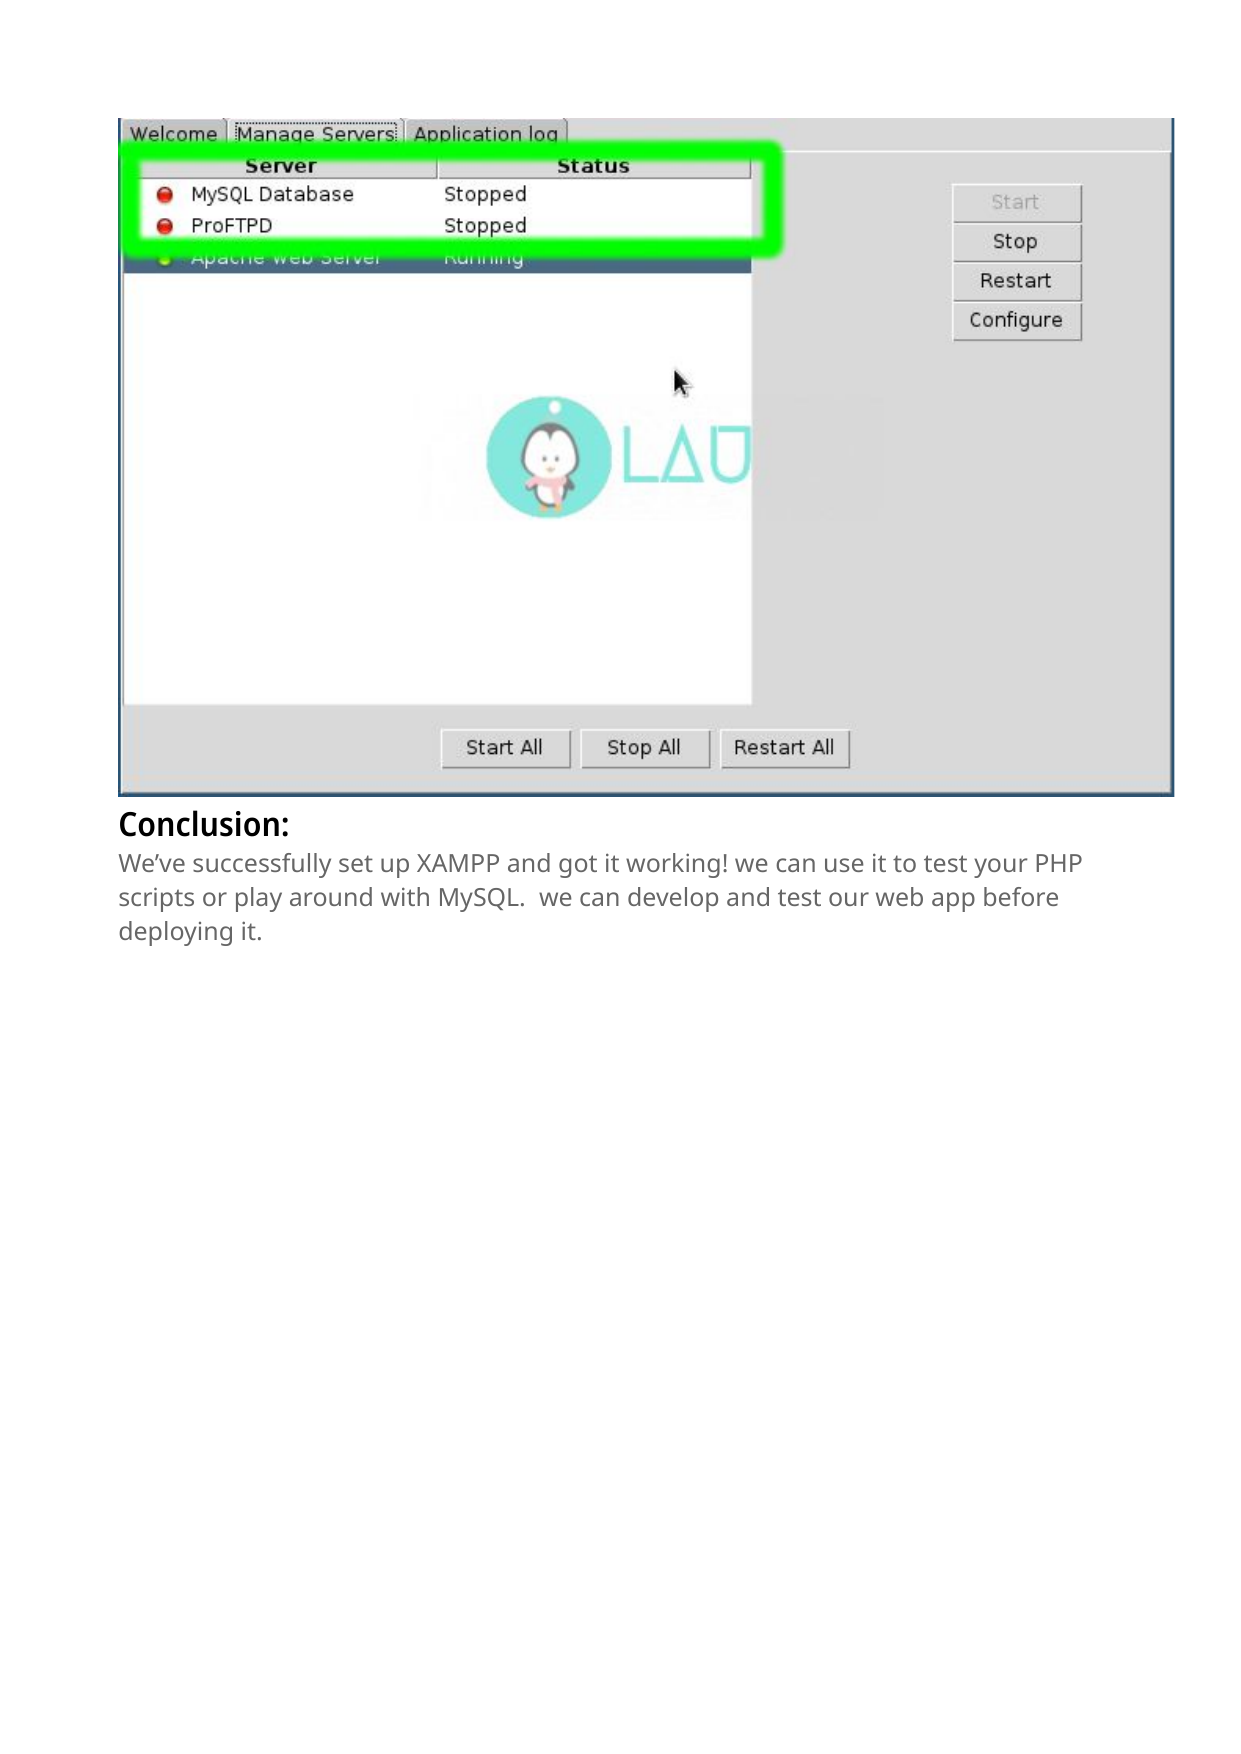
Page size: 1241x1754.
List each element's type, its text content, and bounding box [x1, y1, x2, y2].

text Conclusion: [118, 801, 1122, 846]
picture [118, 118, 1175, 797]
text We’ve successfully set up XAMPP and got it working! we can use it to test your PHP scripts or play around with MySQL. we can develop and test our web app before deploying it. [118, 846, 1122, 948]
